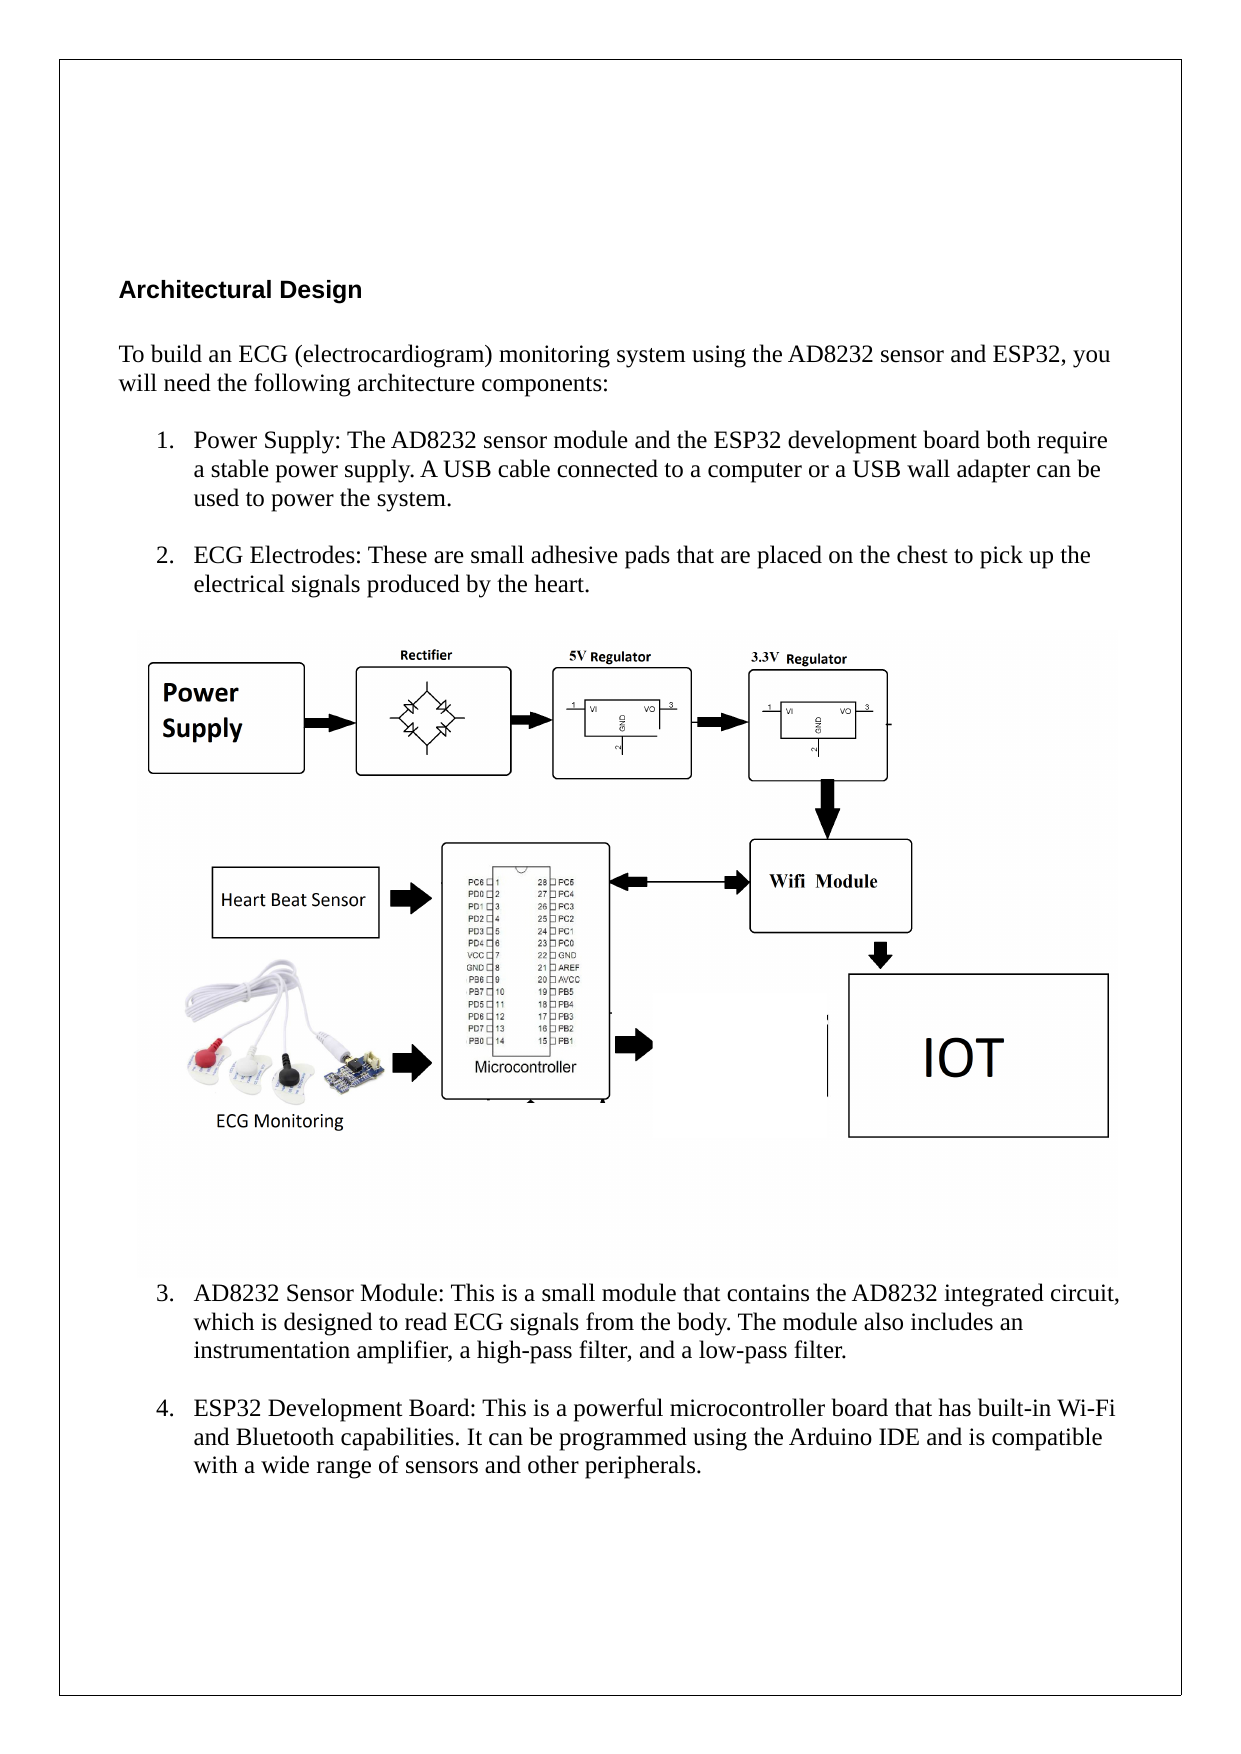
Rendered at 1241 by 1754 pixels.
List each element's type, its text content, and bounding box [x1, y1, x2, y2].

list Power Supply: The AD8232 sensor module and the ESP32 development board both require a stable power supply. A USB cable connected to a computer or a USB wall adapter can be used to power the system. [156, 425, 1122, 511]
text To build an ECG (electrocardiogram) monitoring system using the AD8232 sensor and ESP32, you will need the following architecture components: [118, 339, 1122, 396]
list ECG Electrodes: These are small adhesive pads that are placed on the chest to pick up the electrical signals produced by the heart. [156, 540, 1122, 598]
picture [136, 630, 1119, 1278]
subtitle Architectural Design [118, 275, 1122, 304]
list ESP32 Development Board: This is a powerful microcontroller board that has built-in Wi-Fi and Bluetooth capabilities. It can be programmed using the Arduino IDE and is compatible with a wide range of sensors and other peripherals. [156, 1393, 1122, 1479]
list AD8232 Sensor Module: This is a small module that contains the AD8232 integrated circuit, which is designed to read ECG signals from the body. The module also includes an instrumentation amplifier, a high-pass filter, and a low-pass filter. [156, 626, 1122, 1364]
